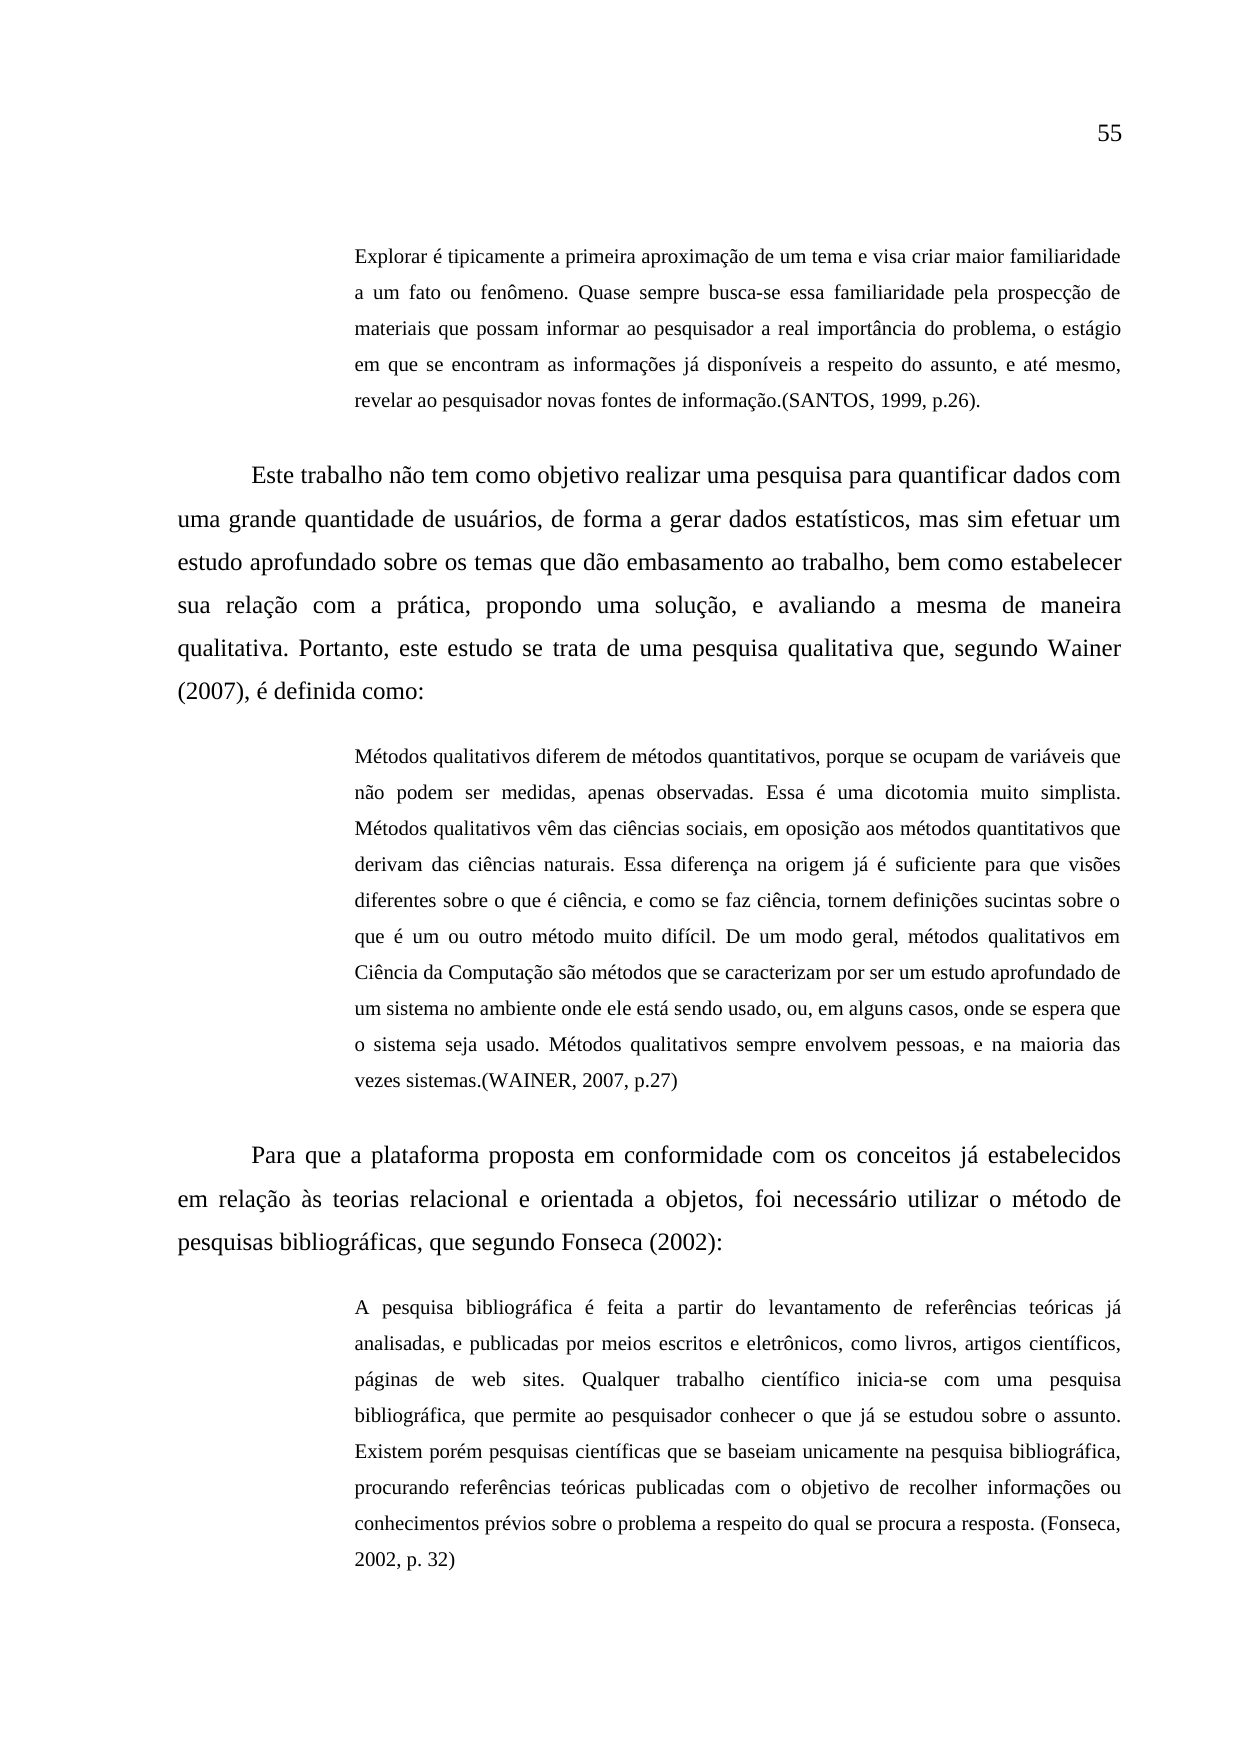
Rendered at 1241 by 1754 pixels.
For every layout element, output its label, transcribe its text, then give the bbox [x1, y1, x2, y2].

text Este trabalho não tem como objetivo realizar uma pesquisa para quantificar dados com uma grande quantidade de usuários, de forma a gerar dados estatísticos, mas sim efetuar um estudo aprofundado sobre os temas que dão embasamento ao trabalho, bem como estabelecer sua relação com a prática, propondo uma solução, e avaliando a mesma de maneira qualitativa. Portanto, este estudo se trata de uma pesquisa qualitativa que, segundo Wainer (2007), é definida como: [177, 461, 1122, 705]
text Para que a plataforma proposta em conformidade com os conceitos já estabelecidos em relação às teorias relacional e orientada a objetos, foi necessário utilizar o método de pesquisas bibliográficas, que segundo Fonseca (2002): [177, 1141, 1122, 1256]
text A pesquisa bibliográfica é feita a partir do levantamento de referências teóricas já analisadas, e publicadas por meios escritos e eletrônicos, como livros, artigos científicos, páginas de web sites. Qualquer trabalho científico inicia-se com uma pesquisa bibliográfica, que permite ao pesquisador conhecer o que já se estudou sobre o assunto. Existem porém pesquisas científicas que se baseiam unicamente na pesquisa bibliográfica, procurando referências teóricas publicadas com o objetivo de recolher informações ou conhecimentos prévios sobre o problema a respeito do qual se procura a resposta. (Fonseca, 2002, p. 32) [354, 1295, 1122, 1571]
text Métodos qualitativos diferem de métodos quantitativos, porque se ocupam de variáveis que não podem ser medidas, apenas observadas. Essa é uma dicotomia muito simplista. Métodos qualitativos vêm das ciências sociais, em oposição aos métodos quantitativos que derivam das ciências naturais. Essa diferença na origem já é suficiente para que visões diferentes sobre o que é ciência, e como se faz ciência, tornem definições sucintas sobre o que é um ou outro método muito difícil. De um modo geral, métodos qualitativos em Ciência da Computação são métodos que se caracterizam por ser um estudo aprofundado de um sistema no ambiente onde ele está sendo usado, ou, em alguns casos, onde se espera que o sistema seja usado. Métodos qualitativos sempre envolvem pessoas, e na maioria das vezes sistemas.(WAINER, 2007, p.27) [354, 744, 1122, 1092]
text Explorar é tipicamente a primeira aproximação de um tema e visa criar maior familiaridade a um fato ou fenômeno. Quase sempre busca-se essa familiaridade pela prospecção de materiais que possam informar ao pesquisador a real importância do problema, o estágio em que se encontram as informações já disponíveis a respeito do assunto, e até mesmo, revelar ao pesquisador novas fontes de informação.(SANTOS, 1999, p.26). [354, 244, 1122, 412]
